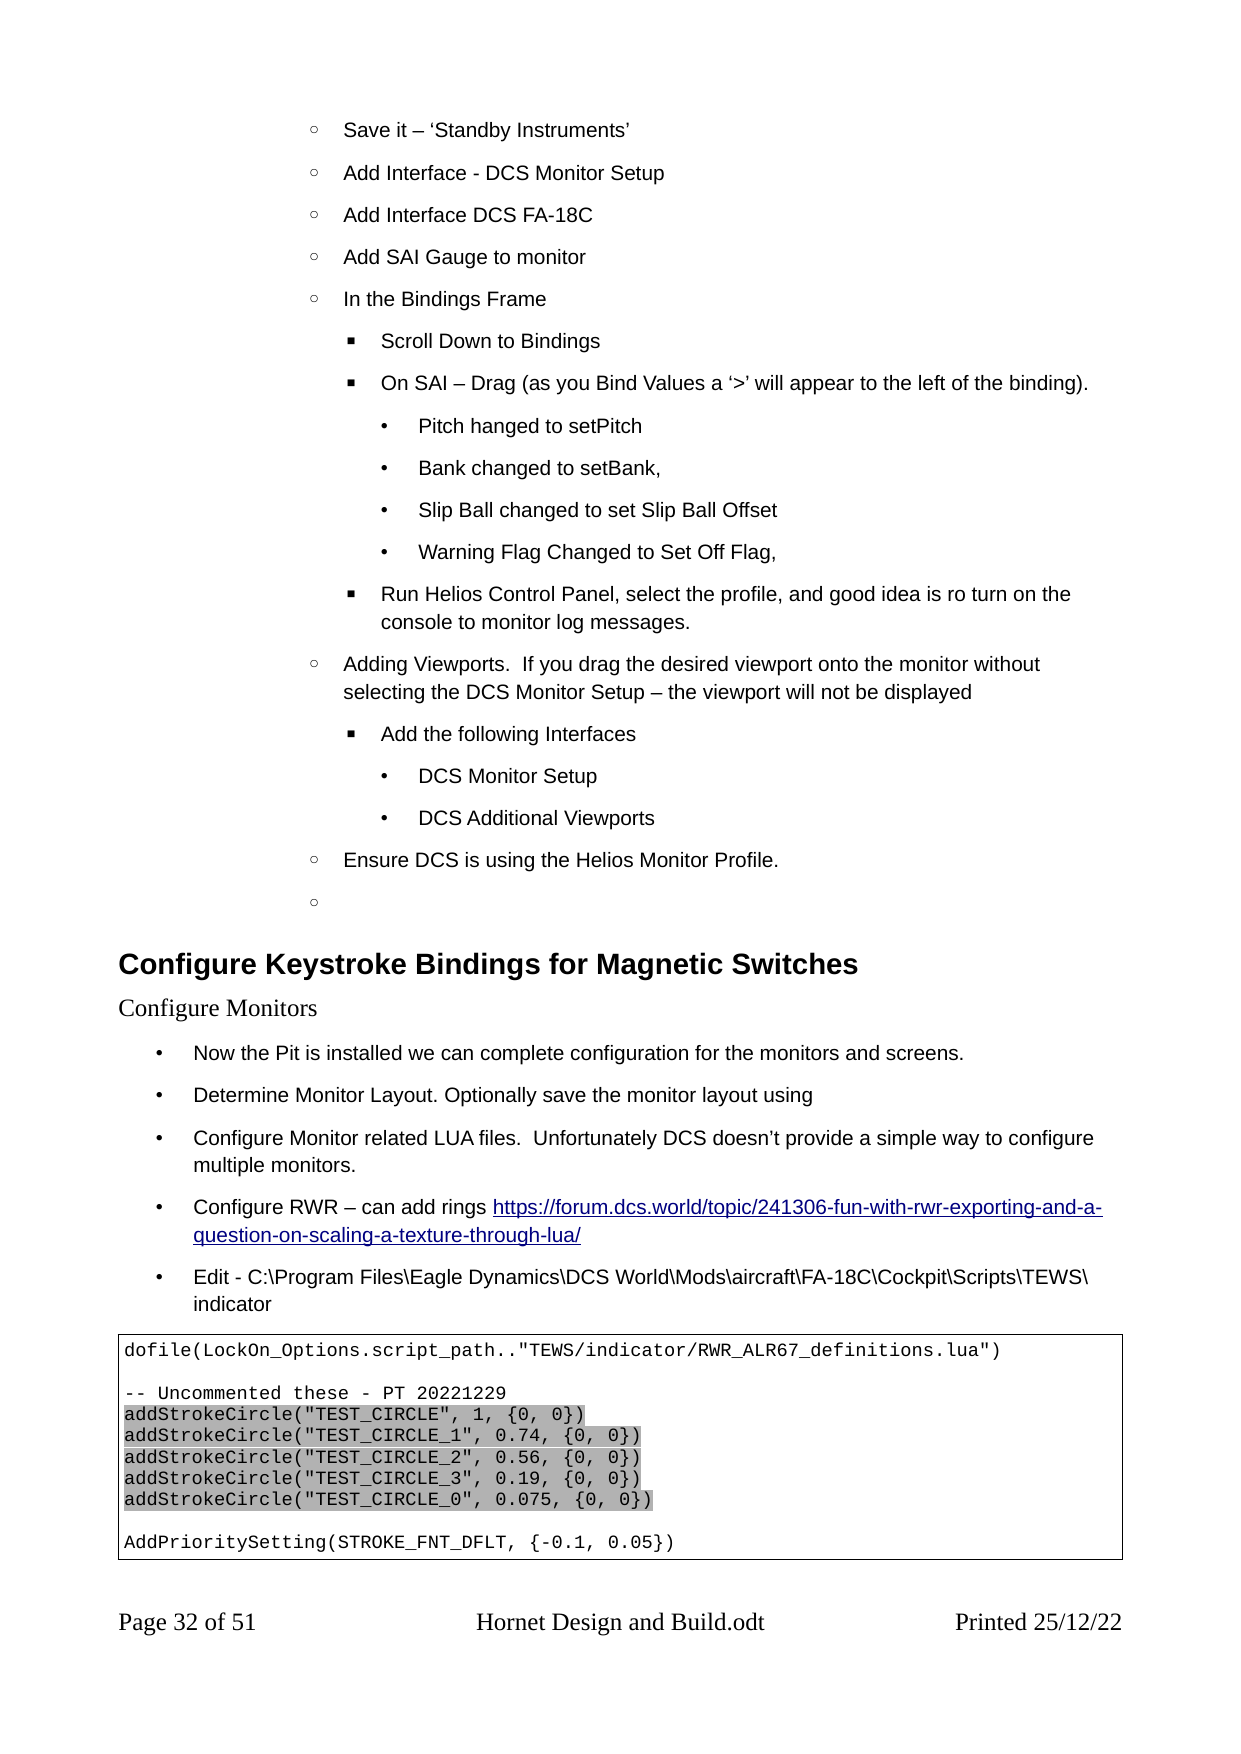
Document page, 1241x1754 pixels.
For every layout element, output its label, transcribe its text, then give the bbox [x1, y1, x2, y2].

list Add Interface - DCS Monitor Setup [306, 160, 1122, 184]
list DCS Additional Viewports [381, 806, 1122, 830]
list Warning Flag Changed to Set Off Flag, [381, 540, 1122, 564]
list Add SAI Gauge to monitor [306, 245, 1122, 269]
list Determine Monitor Layout. Optionally save the monitor layout using [156, 1083, 1122, 1107]
list Ensure DCS is using the Helios Monitor Profile. [306, 848, 1122, 872]
subtitle Configure Keystroke Bindings for Magnetic Switches [118, 947, 1122, 981]
list Now the Pit is installed we can complete configuration for the monitors and screens. [156, 1041, 1122, 1065]
list On SAI – Drag (as you Bind Values a ‘>’ will appear to the left of the binding). [343, 371, 1122, 395]
list Pitch hanged to setPitch [381, 413, 1122, 437]
list Adding Viewports. If you drag the desired viewport onto the monitor without selecting the DCS Monitor Setup – the viewport will not be displayed [306, 652, 1122, 703]
list Configure Monitor related LUA files. Unfortunately DCS doesn’t provide a simple way to configure multiple monitors. [156, 1125, 1122, 1177]
list Edit - C:\Program Files\Eagle Dynamics\DCS World\Mods\aircraft\FA-18C\Cockpit\Scripts\TEWS\indicator [156, 1265, 1122, 1316]
list Slip Ball changed to set Slip Ball Offset [381, 498, 1122, 522]
list Run Helios Control Panel, select the profile, and good idea is ro turn on the console to monitor log messages. [343, 582, 1122, 634]
list Add the following Interfaces [343, 722, 1122, 746]
list In the Bindings Frame [306, 287, 1122, 311]
list Add Interface DCS FA-18C [306, 202, 1122, 227]
list DCS Monitor Setup [381, 764, 1122, 788]
text Configure Monitors [118, 993, 1122, 1022]
table_header dofile(LockOn_Options.script_path.."TEWS/indicator/RWR_ALR67_definitions.lua") -- Uncommented these - PT 20221229 addStrokeCircle("TEST_CIRCLE", 1, {0, 0}) addStrokeCircle("TEST_CIRCLE_1", 0.74, {0, 0}) addStrokeCircle("TEST_CIRCLE_2", 0.56, {0, 0}) addStrokeCircle("TEST_CIRCLE_3", 0.19, {0, 0}) addStrokeCircle("TEST_CIRCLE_0", 0.075, {0, 0}) AddPrioritySetting(STROKE_FNT_DFLT, {-0.1, 0.05}) [119, 1335, 1122, 1559]
list Save it – ‘Standby Instruments’ [306, 118, 1122, 142]
list Scroll Down to Bindings [343, 329, 1122, 353]
list Configure RWR – can add rings https://forum.dcs.world/topic/241306-fun-with-rwr-exporting-and-a-question-on-scaling-a-texture-through-lua/ [156, 1195, 1122, 1247]
list Bank changed to setBank, [381, 456, 1122, 480]
